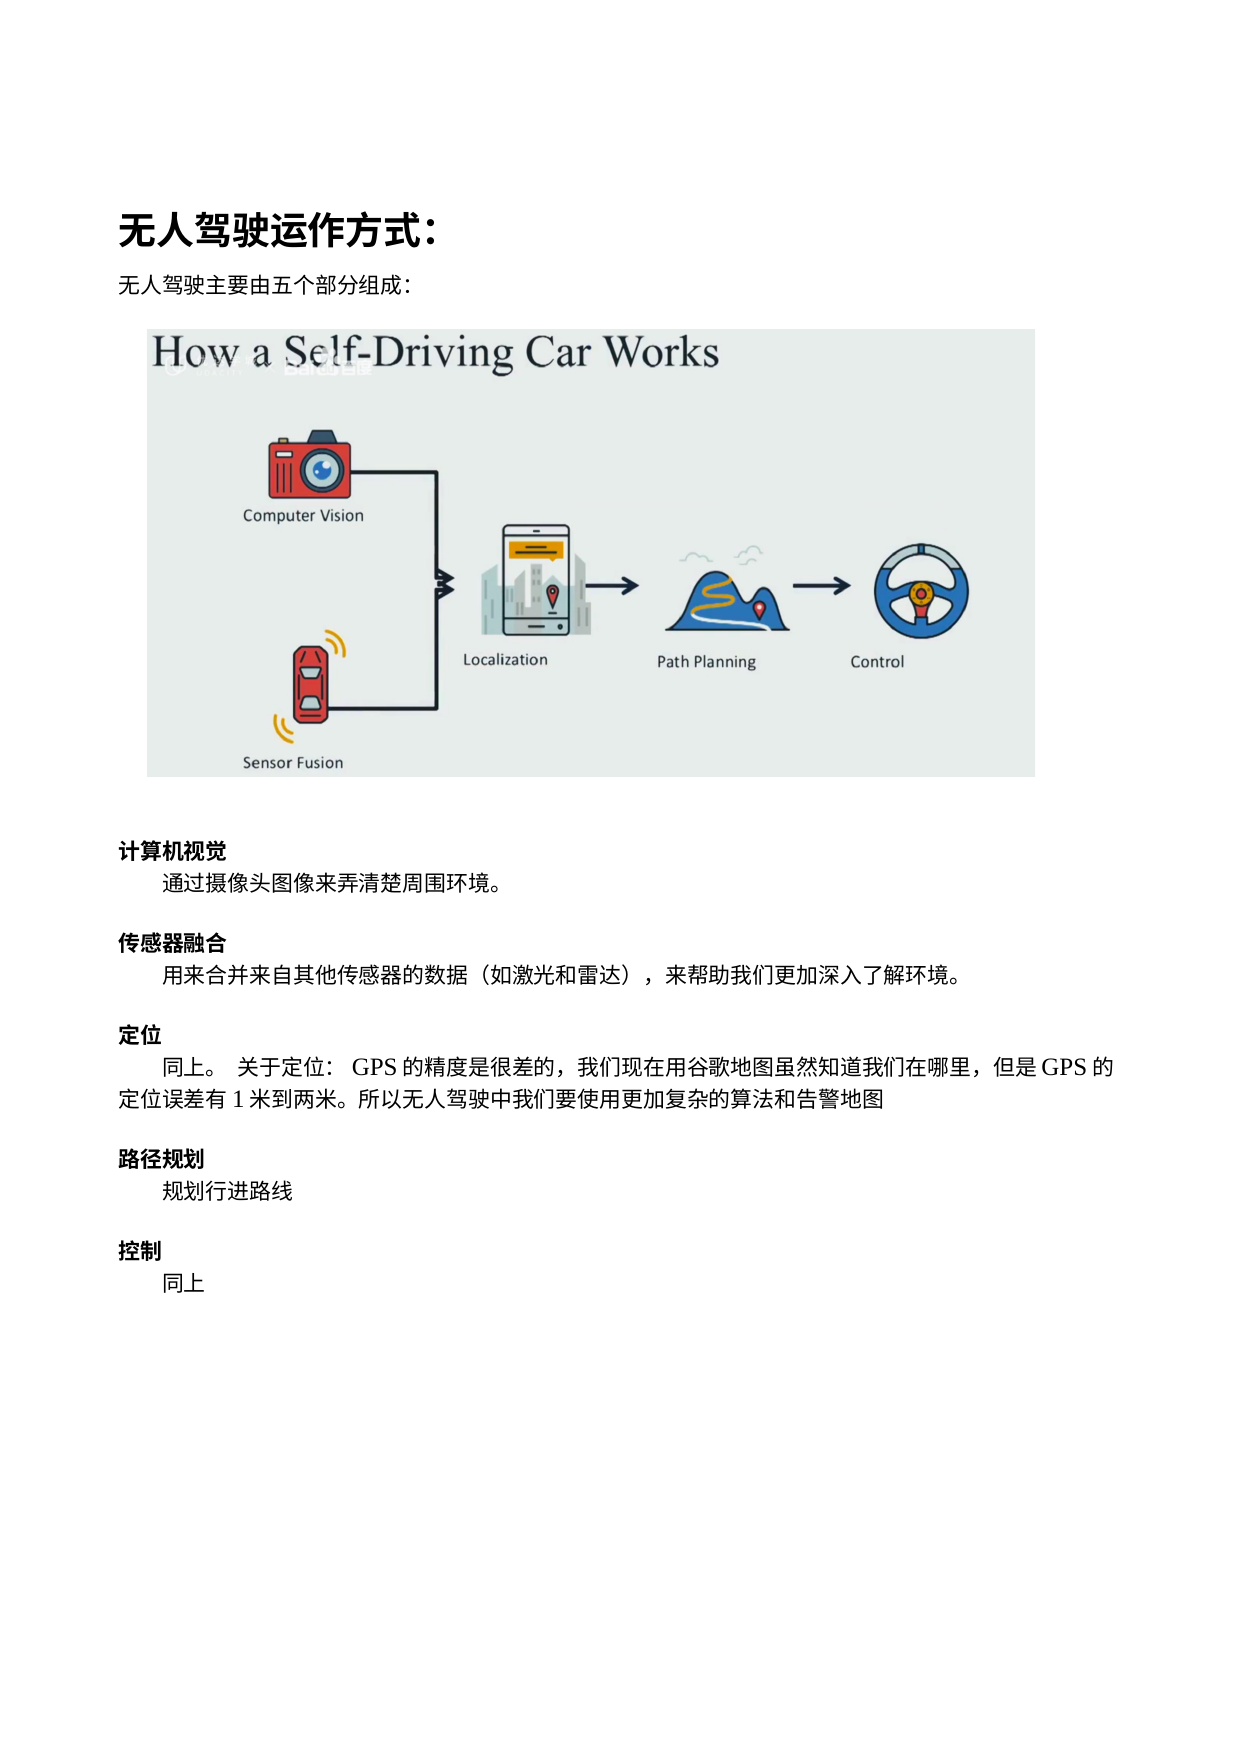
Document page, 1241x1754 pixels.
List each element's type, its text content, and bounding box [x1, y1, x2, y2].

text 控制 [118, 1234, 1122, 1266]
text 传感器融合 [118, 926, 1122, 958]
text 路径规划 [118, 1142, 1122, 1174]
picture [146, 329, 1035, 777]
text 规划行进路线 [118, 1174, 1122, 1205]
text 同上。 关于定位： GPS的精度是很差的，我们现在用谷歌地图虽然知道我们在哪里，但是GPS的定位误差有1米到两米。所以无人驾驶中我们要使用更加复杂的算法和告警地图 [118, 1050, 1122, 1113]
text 无人驾驶主要由五个部分组成： [118, 268, 1122, 300]
subtitle 无人驾驶运作方式： [118, 201, 1122, 256]
text 定位 [118, 1018, 1122, 1050]
text 同上 [118, 1266, 1122, 1297]
text 用来合并来自其他传感器的数据（如激光和雷达），来帮助我们更加深入了解环境。 [118, 958, 1122, 989]
text 通过摄像头图像来弄清楚周围环境。 [118, 866, 1122, 897]
text 计算机视觉 [118, 834, 1122, 866]
